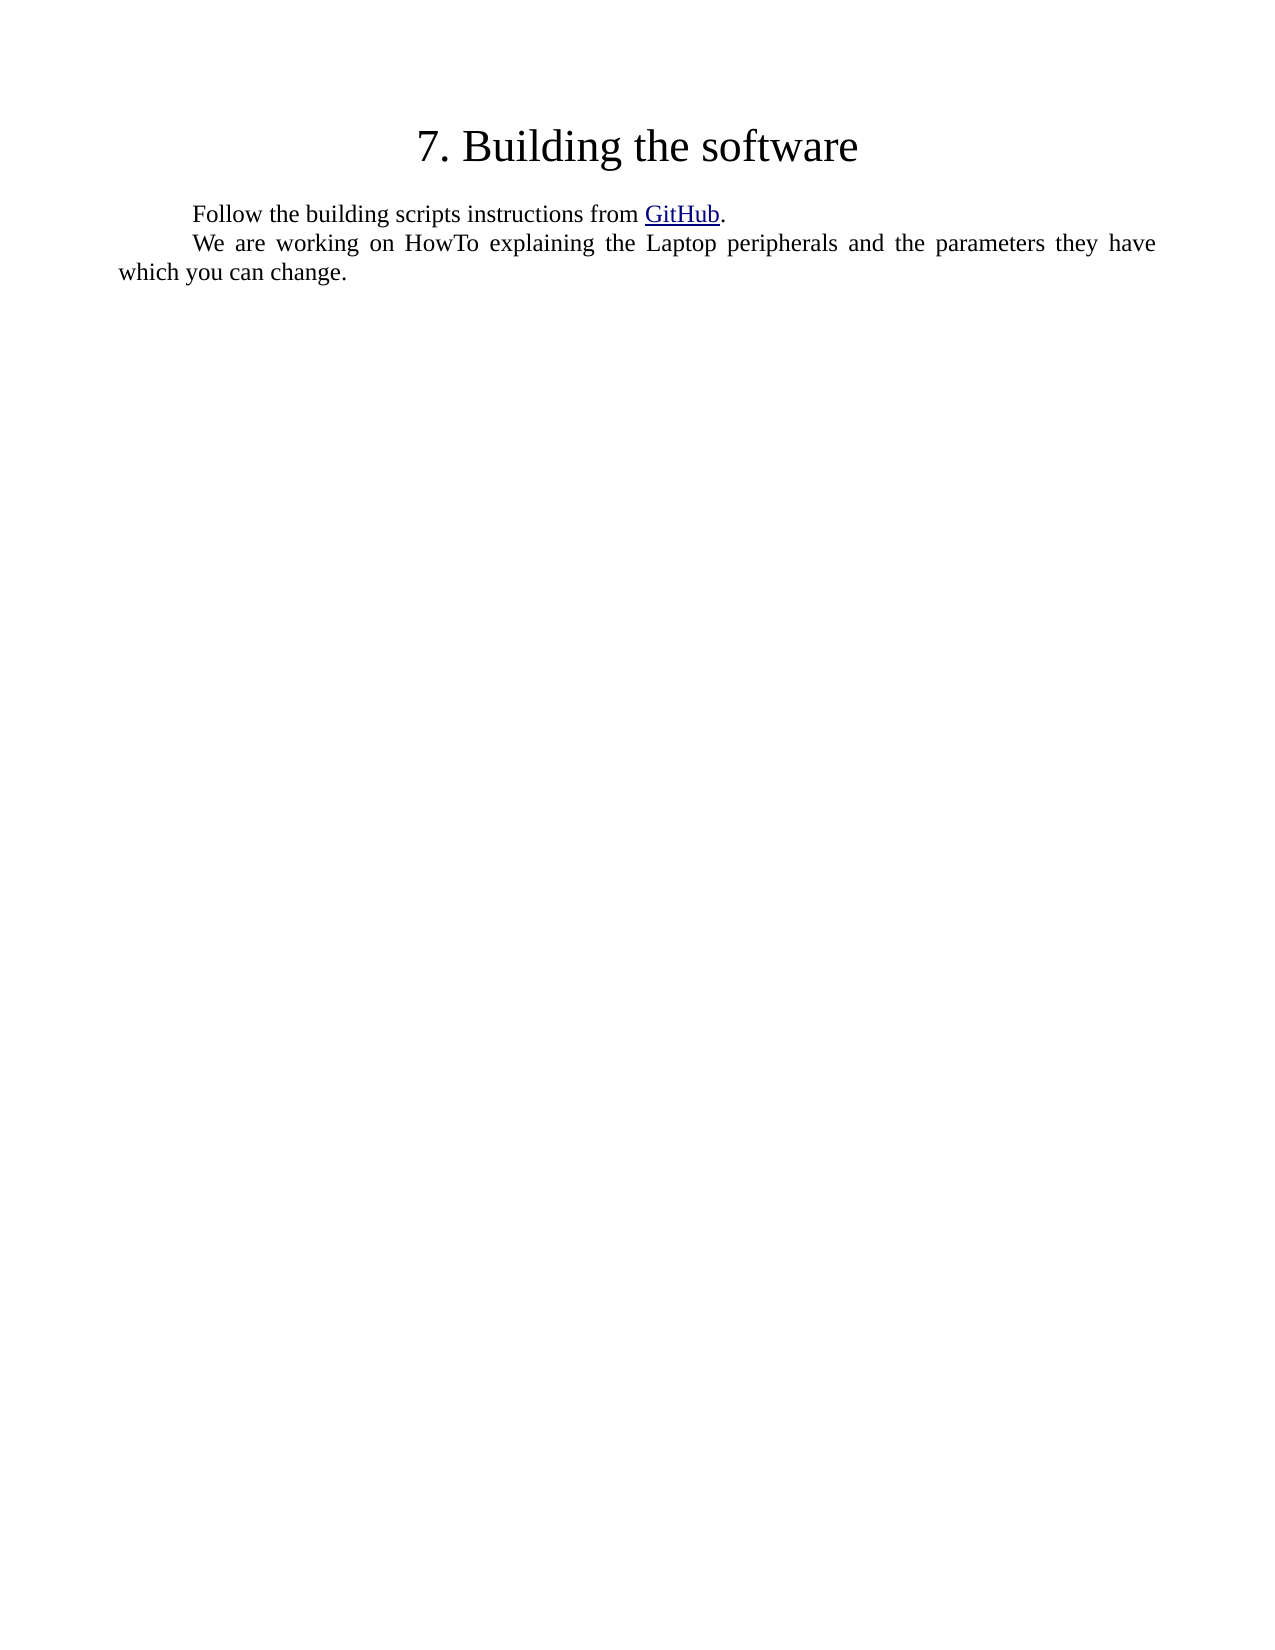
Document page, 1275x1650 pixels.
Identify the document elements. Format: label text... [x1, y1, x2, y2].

text We are working on HowTo explaining the Laptop peripherals and the parameters they have which you can change. [118, 228, 1157, 286]
text 7. Building the software [118, 118, 1157, 171]
text Follow the building scripts instructions from GitHub. [118, 199, 1157, 228]
